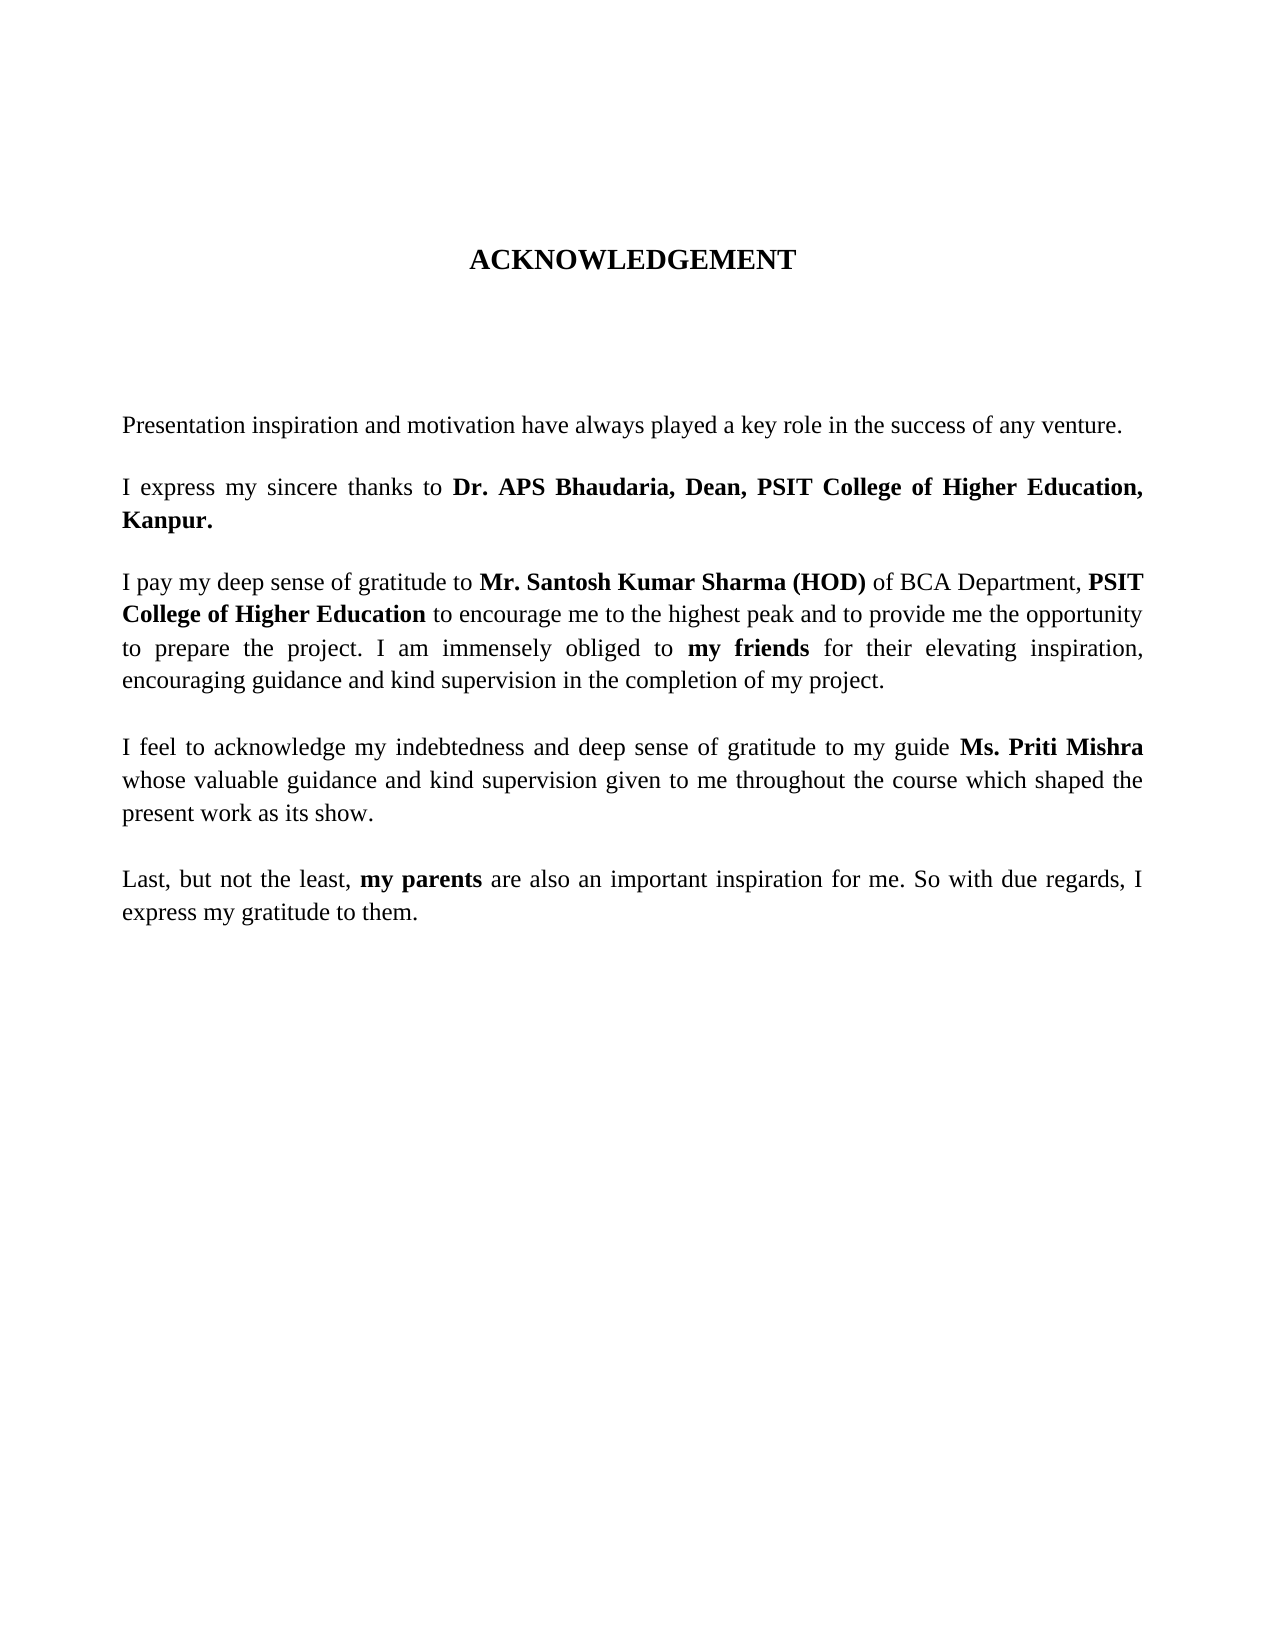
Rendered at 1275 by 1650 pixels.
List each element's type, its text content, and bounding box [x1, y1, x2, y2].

text Presentation inspiration and motivation have always played a key role in the success of any venture. [122, 410, 1144, 439]
text I express my sincere thanks to Dr. APS Bhaudaria, Dean, PSIT College of Higher Education, Kanpur. [122, 472, 1144, 533]
text I pay my deep sense of gratitude to Mr. Santosh Kumar Sharma (HOD) of BCA Department, PSIT College of Higher Education to encourage me to the highest peak and to provide me the opportunity to prepare the project. I am immensely obliged to my friends for their elevating inspiration, encouraging guidance and kind supervision in the completion of my project. [122, 567, 1144, 694]
text Last, but not the least, my parents are also an important inspiration for me. So with due regards, I express my gratitude to them. [122, 864, 1144, 926]
text I feel to acknowledge my indebtedness and deep sense of gratitude to my guide Ms. Priti Mishra whose valuable guidance and kind supervision given to me throughout the course which shaped the present work as its show. [122, 732, 1144, 826]
text ACKNOWLEDGEMENT [122, 242, 1144, 276]
